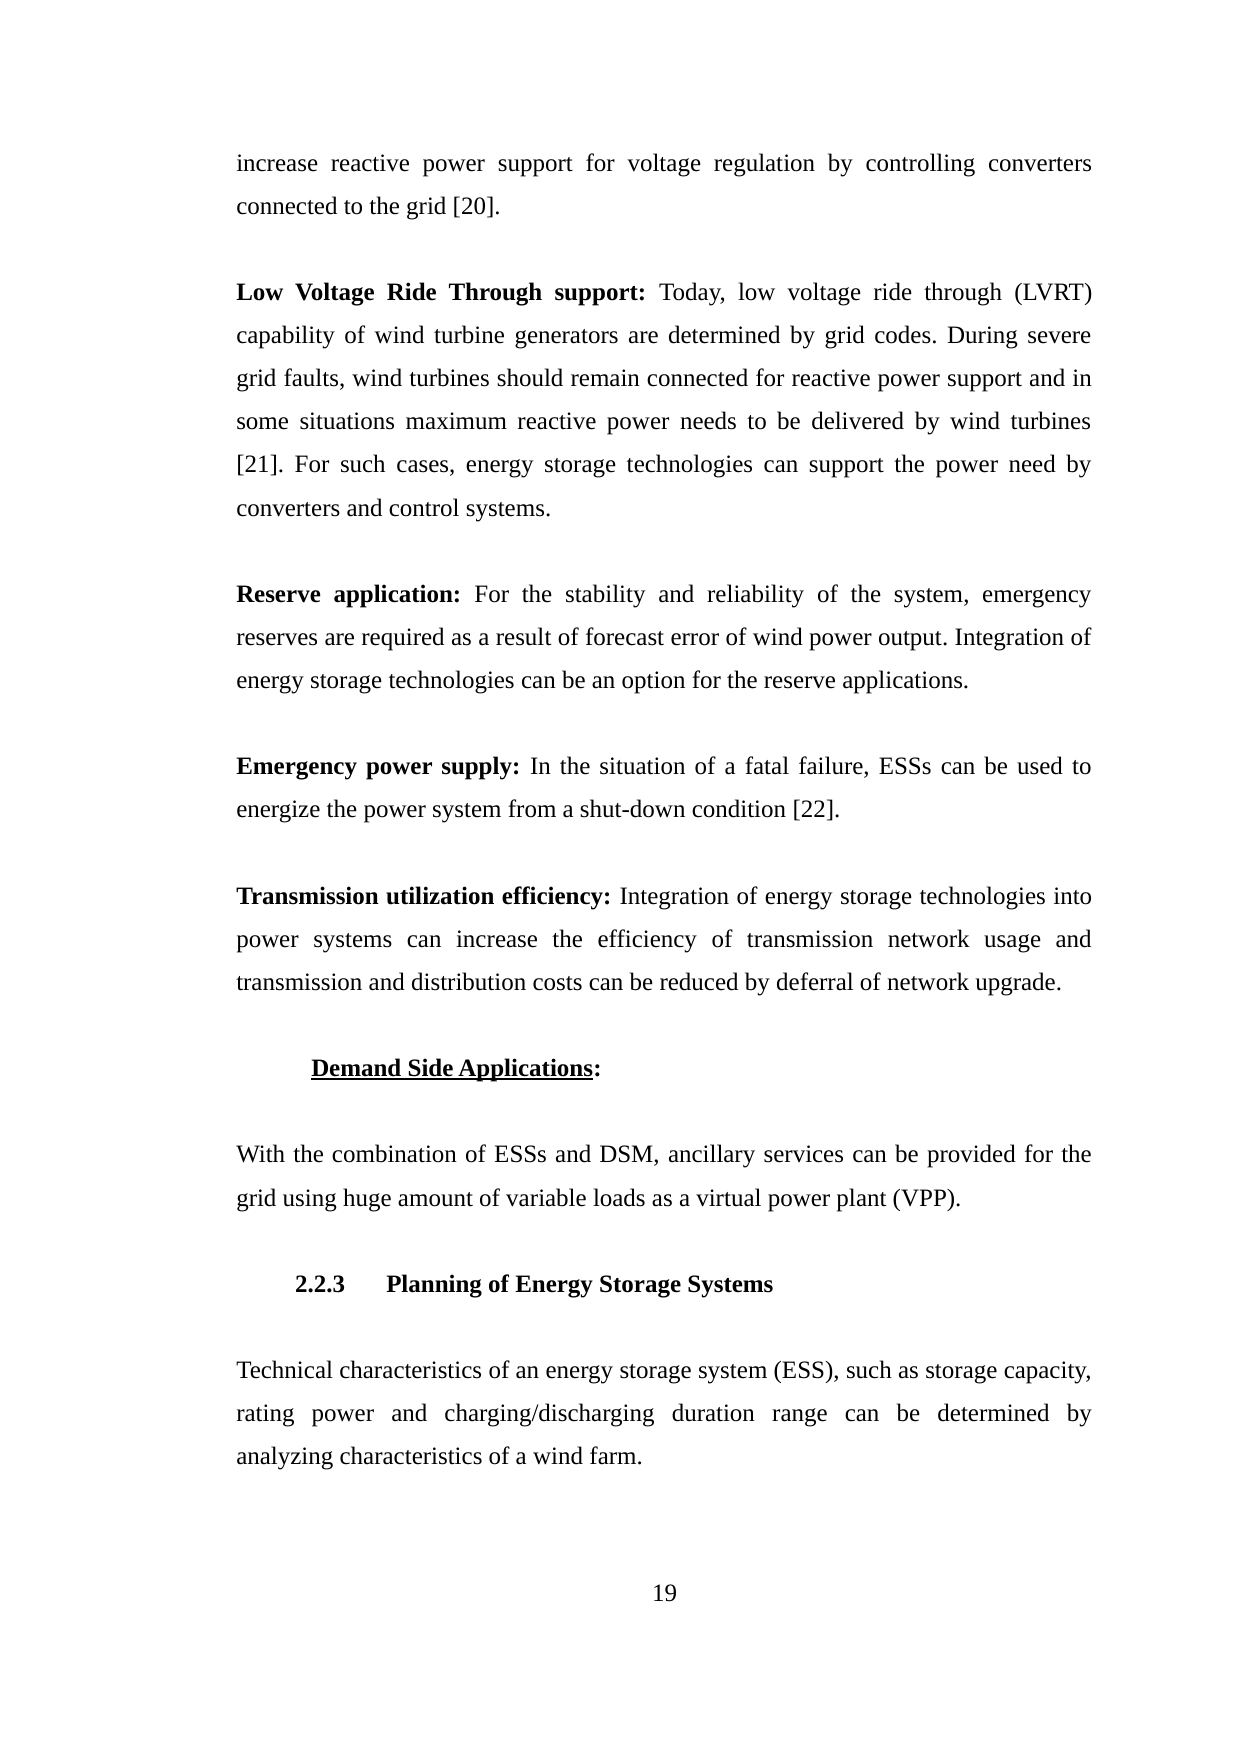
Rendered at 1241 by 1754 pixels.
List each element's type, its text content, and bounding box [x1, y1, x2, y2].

text Demand Side Applications: [236, 1053, 1093, 1082]
list Planning of Energy Storage Systems [295, 1269, 1093, 1298]
text With the combination of ESSs and DSM, ancillary services can be provided for the grid using huge amount of variable loads as a virtual power plant (VPP). [236, 1139, 1093, 1211]
text Low Voltage Ride Through support: Today, low voltage ride through (LVRT) capability of wind turbine generators are determined by grid codes. During severe grid faults, wind turbines should remain connected for reactive power support and in some situations maximum reactive power needs to be delivered by wind turbines [21]. For such cases, energy storage technologies can support the power need by converters and control systems. [236, 277, 1093, 521]
text Transmission utilization efficiency: Integration of energy storage technologies into power systems can increase the efficiency of transmission network usage and transmission and distribution costs can be reduced by deferral of network upgrade. [236, 881, 1093, 996]
text Technical characteristics of an energy storage system (ESS), such as storage capacity, rating power and charging/discharging duration range can be determined by analyzing characteristics of a wind farm. [236, 1355, 1093, 1470]
text increase reactive power support for voltage regulation by controlling converters connected to the grid [20]. [236, 148, 1093, 219]
text Emergency power supply: In the situation of a fatal failure, ESSs can be used to energize the power system from a shut-down condition [22]. [236, 751, 1093, 823]
text Reserve application: For the stability and reliability of the system, emergency reserves are required as a result of forecast error of wind power output. Integration of energy storage technologies can be an option for the reserve applications. [236, 579, 1093, 694]
